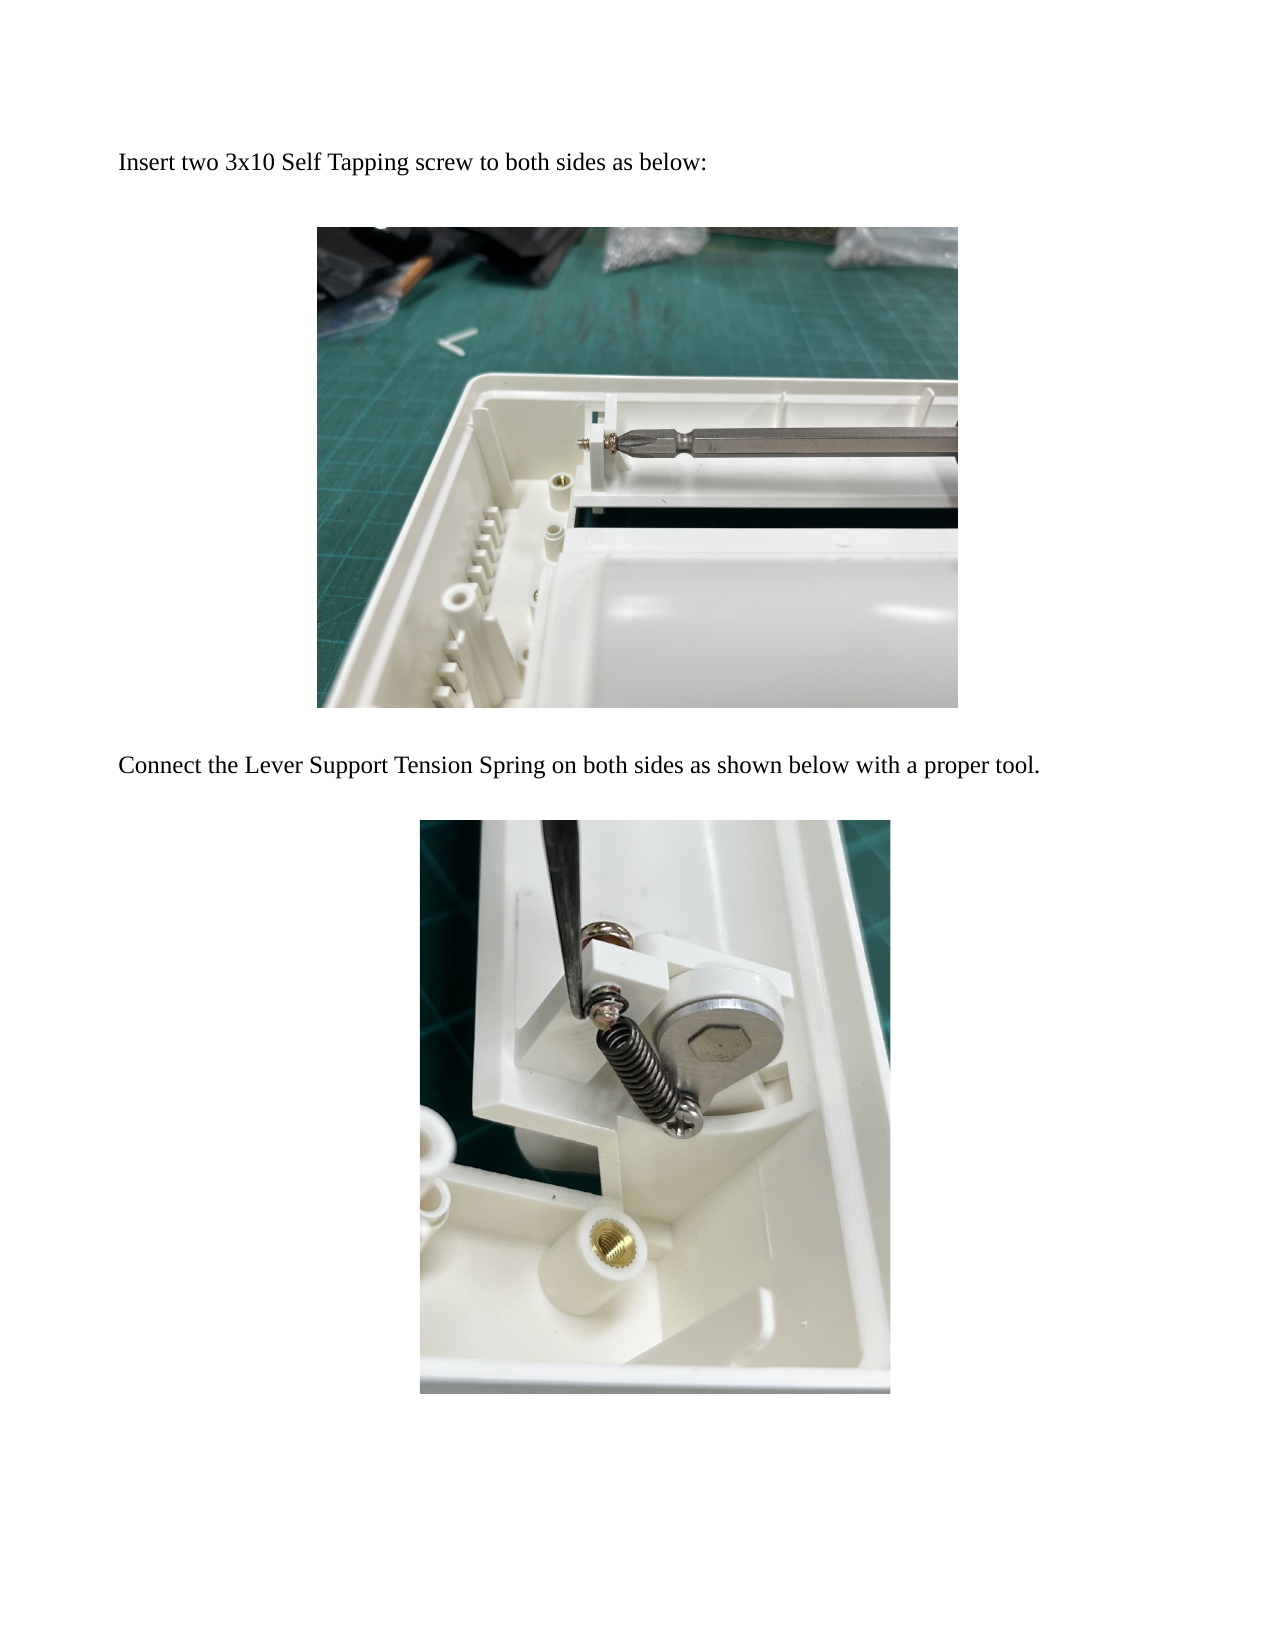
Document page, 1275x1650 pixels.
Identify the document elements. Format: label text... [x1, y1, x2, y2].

picture [419, 820, 891, 1394]
text Insert two 3x10 Self Tapping screw to both sides as below: [118, 147, 1157, 176]
text Connect the Lever Support Tension Spring on both sides as shown below with a proper tool. [118, 751, 1157, 779]
picture [317, 227, 958, 708]
